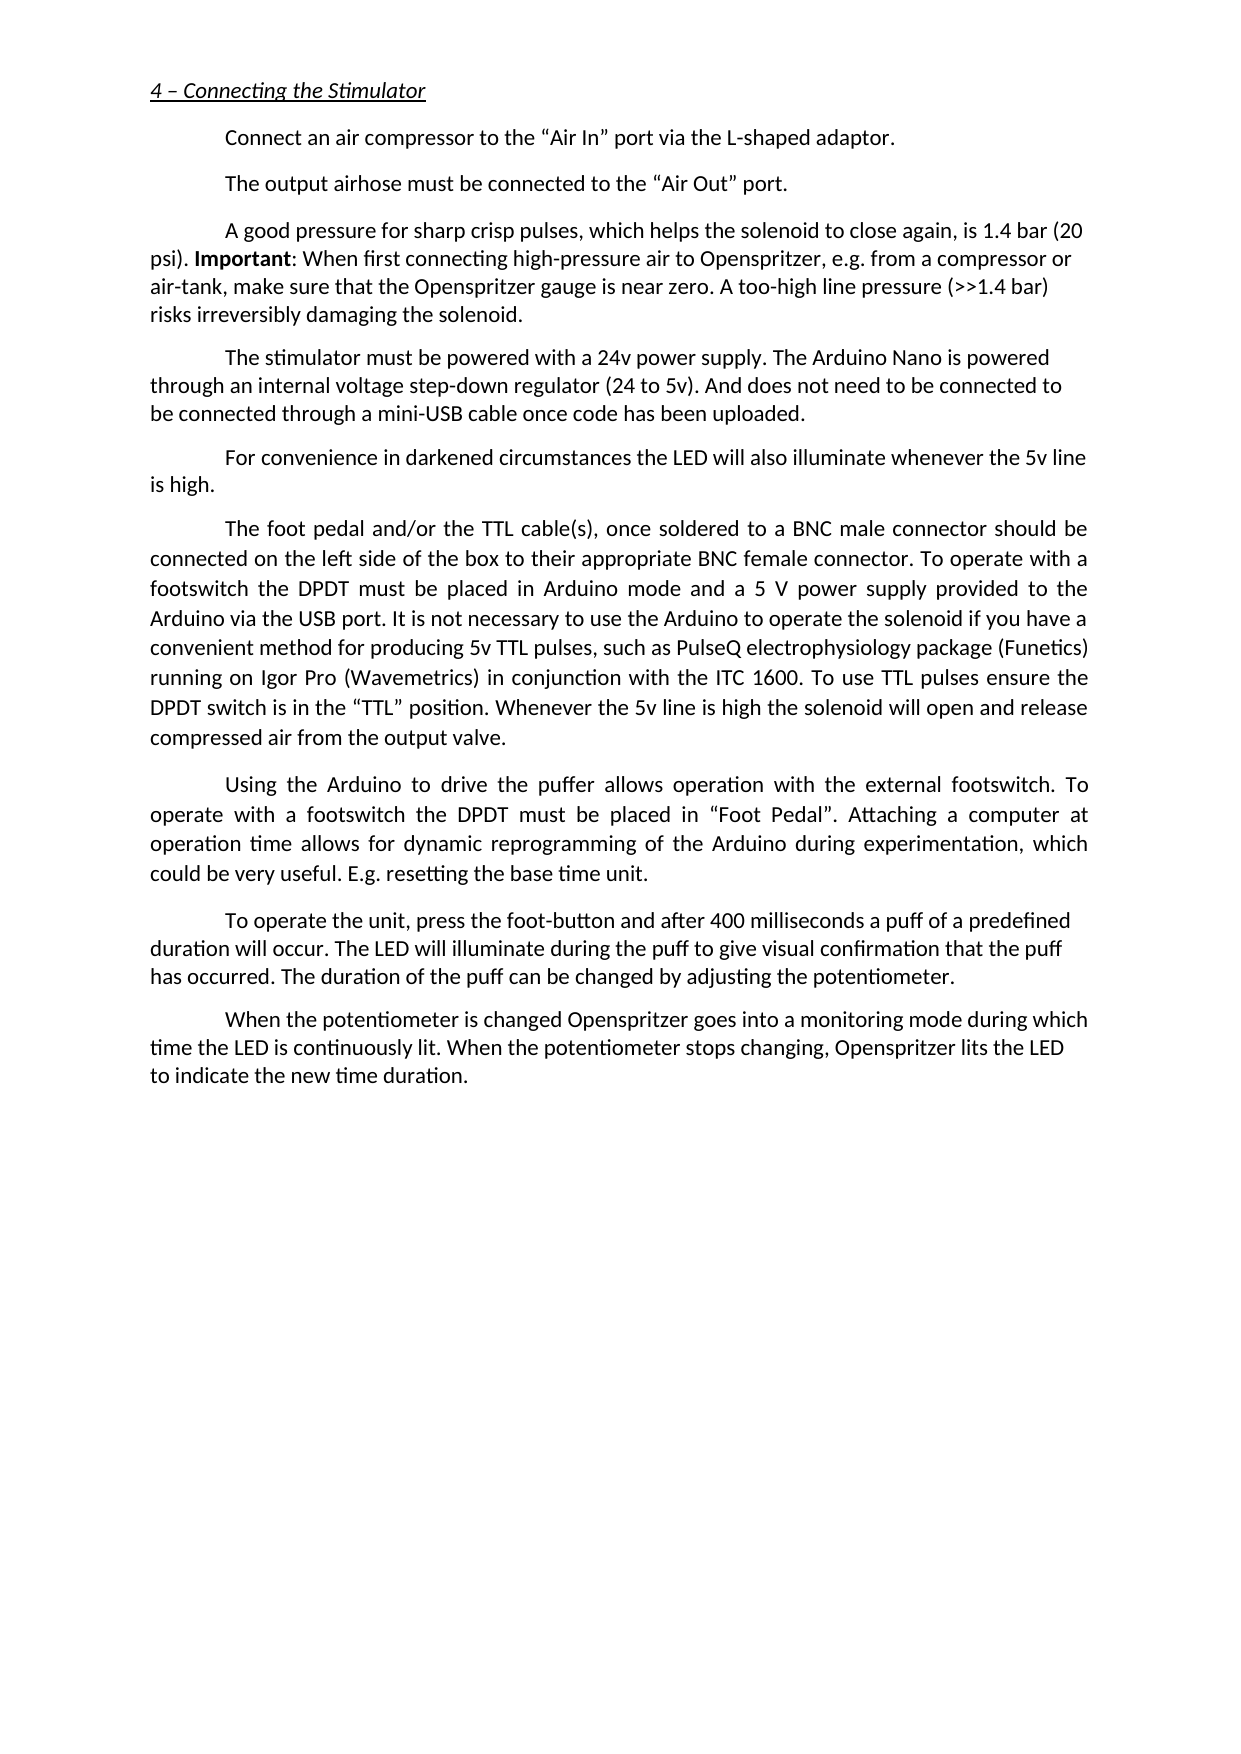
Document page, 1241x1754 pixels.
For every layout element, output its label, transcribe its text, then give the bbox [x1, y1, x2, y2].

text Using the Arduino to drive the puffer allows operation with the external footswitch. To operate with a footswitch the DPDT must be placed in “Foot Pedal”. Attaching a computer at operation time allows for dynamic reprogramming of the Arduino during experimentation, which could be very useful. E.g. resetting the base time unit. [150, 770, 1090, 887]
text Connect an air compressor to the “Air In” port via the L-shaped adaptor. [150, 123, 1090, 151]
text To operate the unit, press the foot-button and after 400 milliseconds a puff of a predefined duration will occur. The LED will illuminate during the puff to give visual confirmation that the puff has occurred. The duration of the puff can be changed by adjusting the potentiometer. [150, 906, 1090, 990]
text A good pressure for sharp crisp pulses, which helps the solenoid to close again, is 1.4 bar (20 psi). Important: When first connecting high-pressure air to Openspritzer, e.g. from a compressor or air-tank, make sure that the Openspritzer gauge is near zero. A too-high line pressure (>>1.4 bar) risks irreversibly damaging the solenoid. [150, 216, 1090, 328]
text The stimulator must be powered with a 24v power supply. The Arduino Nano is powered through an internal voltage step-down regulator (24 to 5v). And does not need to be connected to be connected through a mini-USB cable once code has been uploaded. [150, 343, 1090, 427]
text 4 – Connecting the Stimulator [150, 76, 1090, 104]
text The output airhose must be connected to the “Air Out” port. [150, 169, 1090, 197]
text For convenience in darkened circumstances the LED will also illuminate whenever the 5v line is high. [150, 443, 1090, 499]
text The foot pedal and/or the TTL cable(s), once soldered to a BNC male connector should be connected on the left side of the box to their appropriate BNC female connector. To operate with a footswitch the DPDT must be placed in Arduino mode and a 5 V power supply provided to the Arduino via the USB port. It is not necessary to use the Arduino to operate the solenoid if you have a convenient method for producing 5v TTL pulses, such as PulseQ electrophysiology package (Funetics) running on Igor Pro (Wavemetrics) in conjunction with the ITC 1600. To use TTL pulses ensure the DPDT switch is in the “TTL” position. Whenever the 5v line is high the solenoid will open and release compressed air from the output valve. [150, 514, 1090, 751]
text When the potentiometer is changed Openspritzer goes into a monitoring mode during which time the LED is continuously lit. When the potentiometer stops changing, Openspritzer lits the LED to indicate the new time duration. [150, 1005, 1090, 1089]
